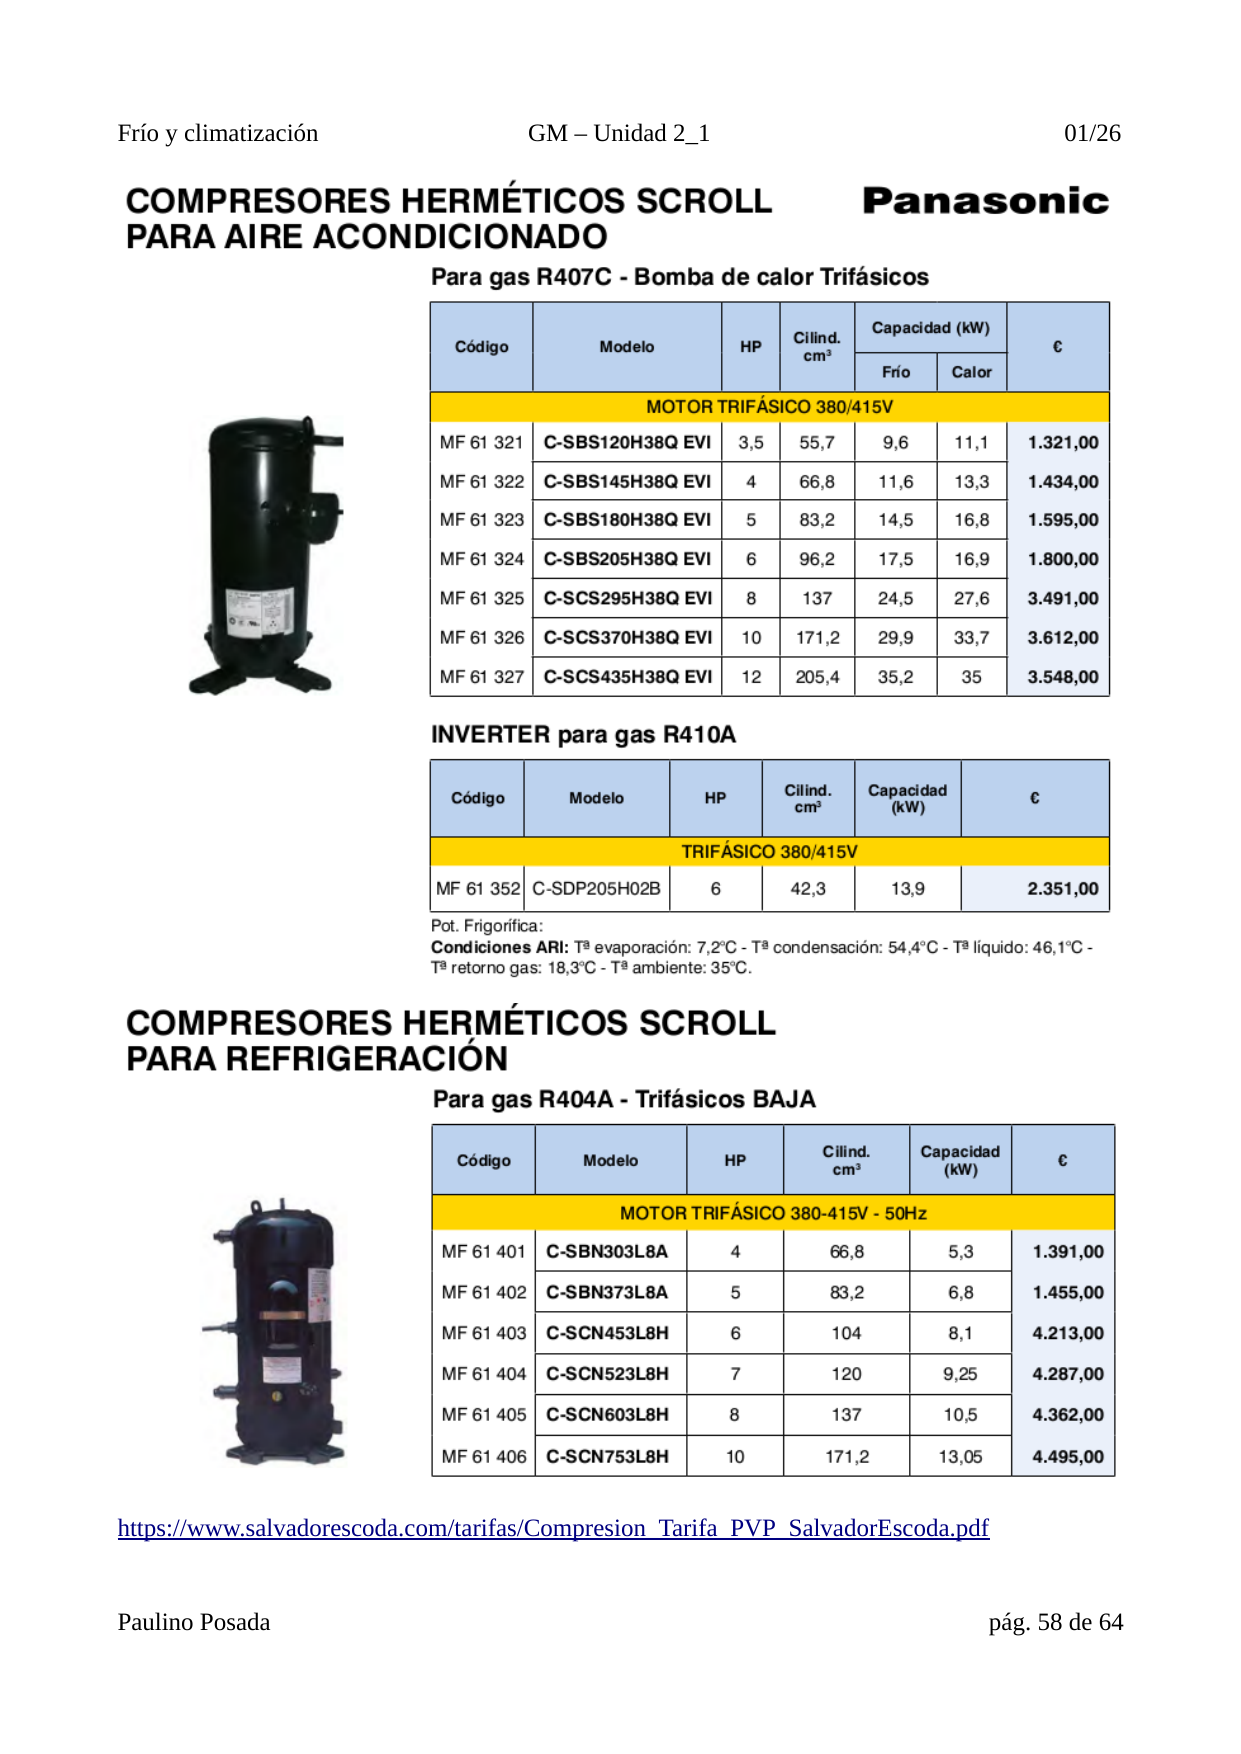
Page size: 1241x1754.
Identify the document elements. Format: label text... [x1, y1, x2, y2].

text https://www.salvadorescoda.com/tarifas/Compresion_Tarifa_PVP_SalvadorEscoda.pdf [117, 1513, 1123, 1542]
picture [118, 176, 1123, 981]
picture [117, 1003, 1122, 1482]
